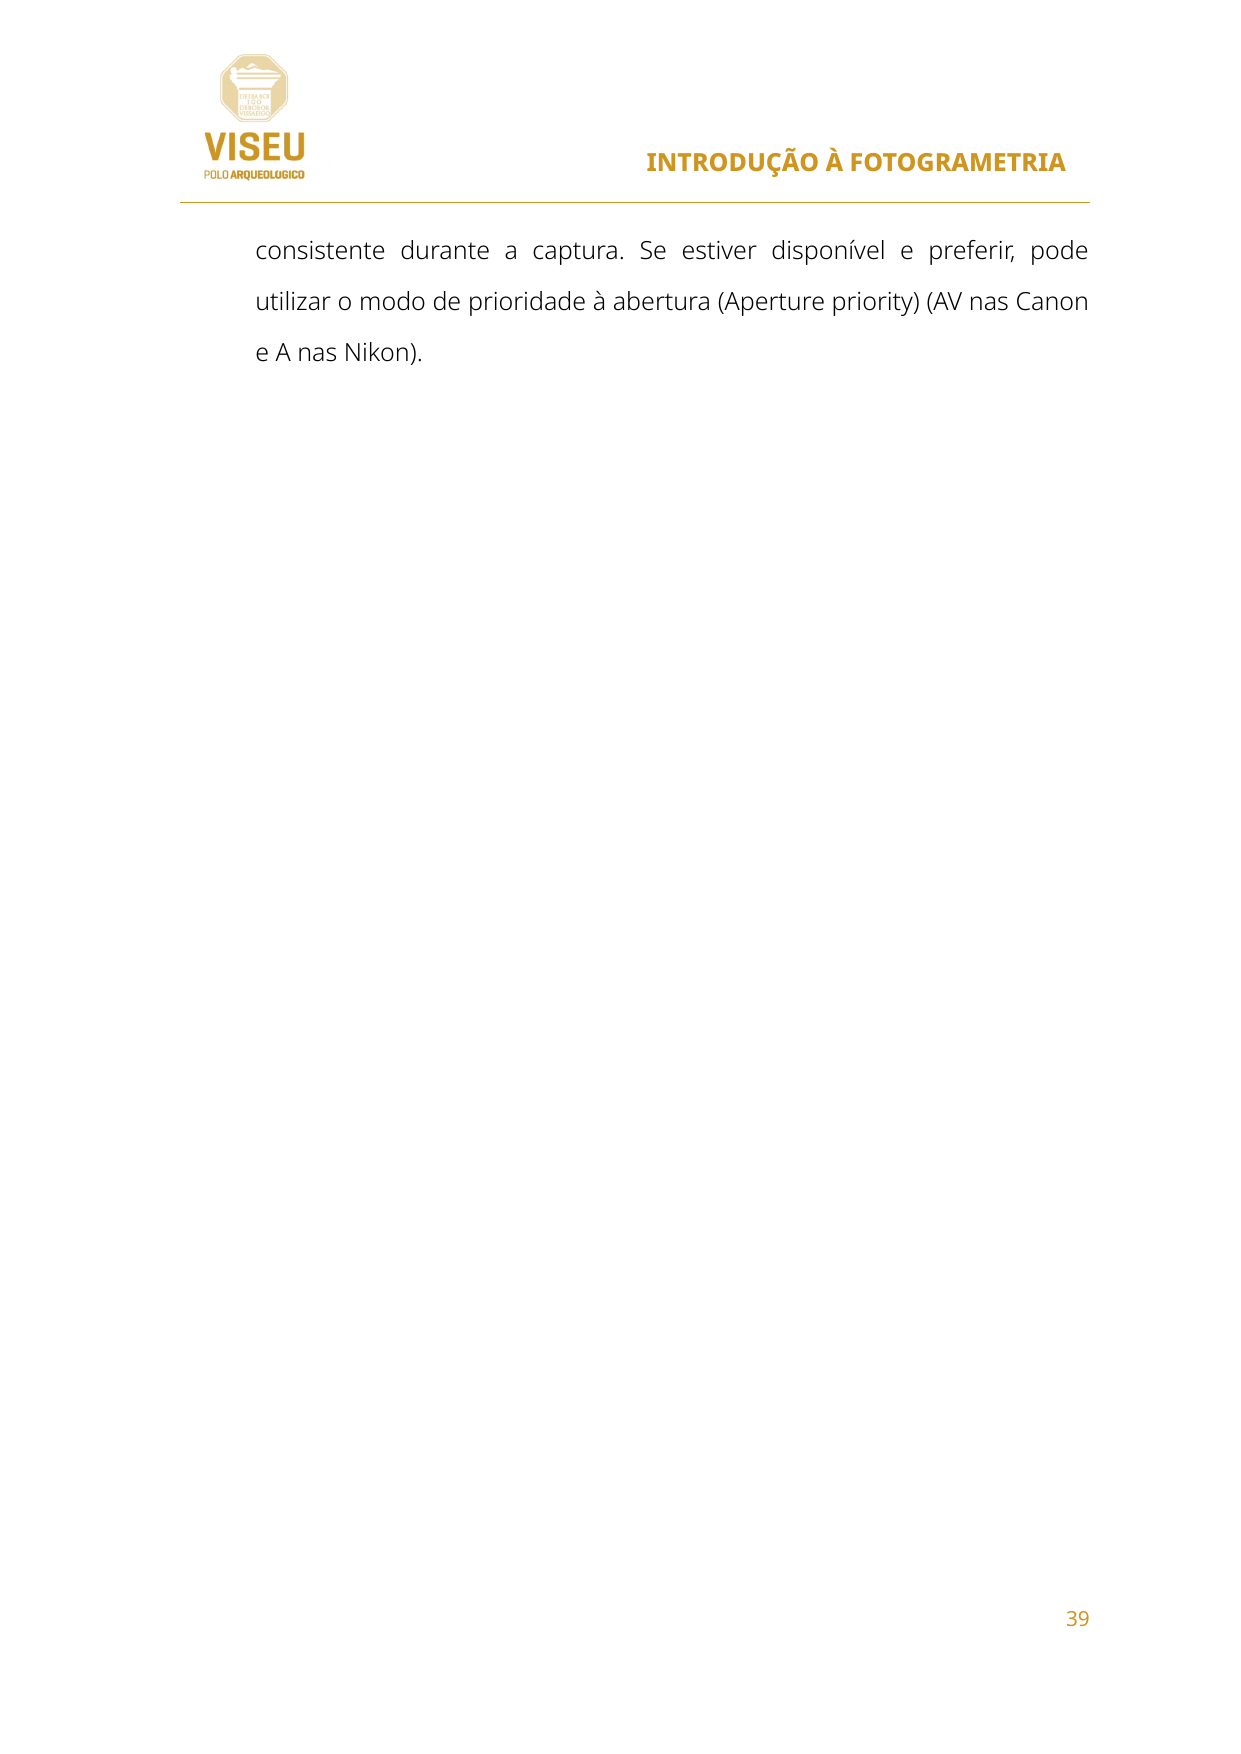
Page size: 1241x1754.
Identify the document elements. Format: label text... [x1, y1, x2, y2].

list consistente durante a captura. Se estiver disponível e preferir, pode utilizar o modo de prioridade à abertura (Aperture priority) (AV nas Canon e A nas Nikon). [218, 232, 1090, 368]
